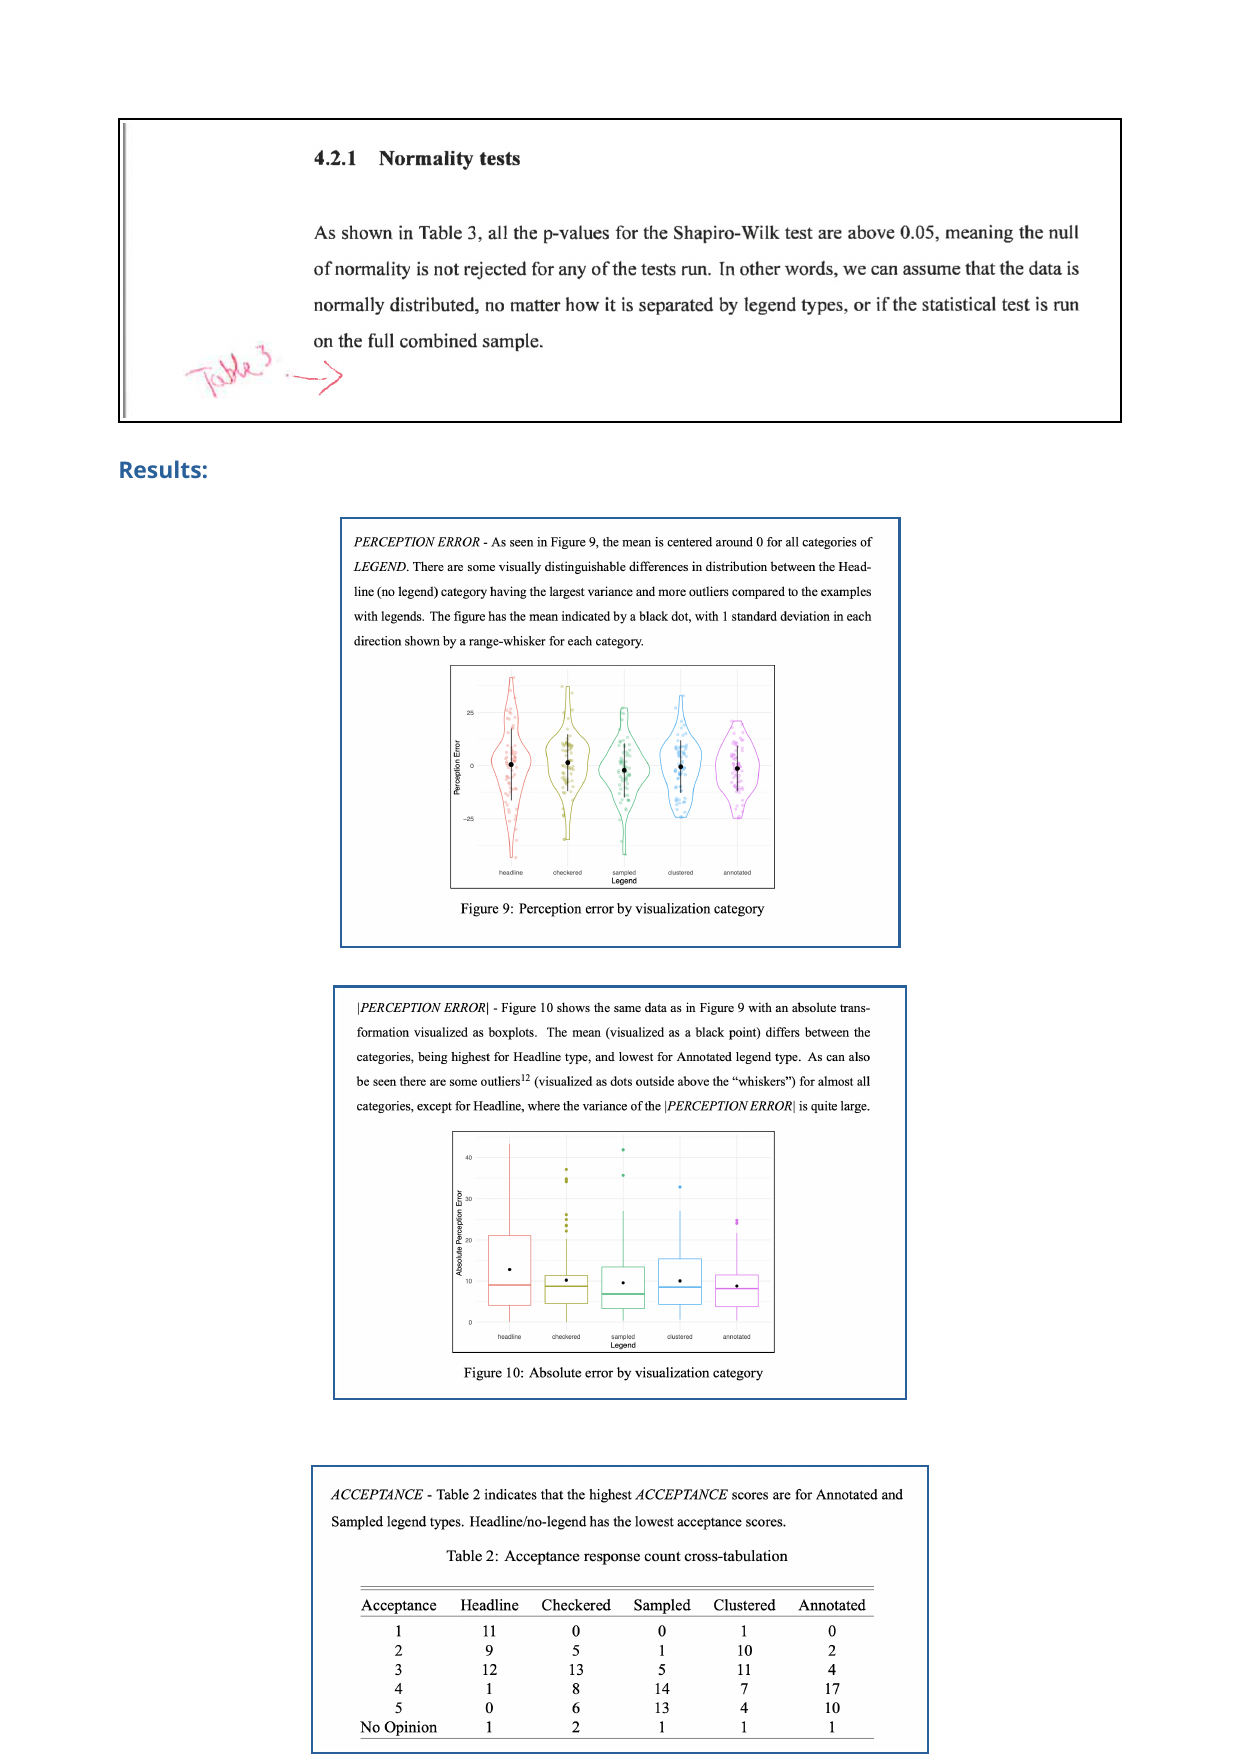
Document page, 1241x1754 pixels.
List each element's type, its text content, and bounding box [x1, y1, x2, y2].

picture [338, 990, 903, 1396]
picture [315, 1469, 925, 1749]
picture [123, 123, 1118, 418]
picture [344, 521, 896, 943]
text Results: [118, 454, 1122, 485]
